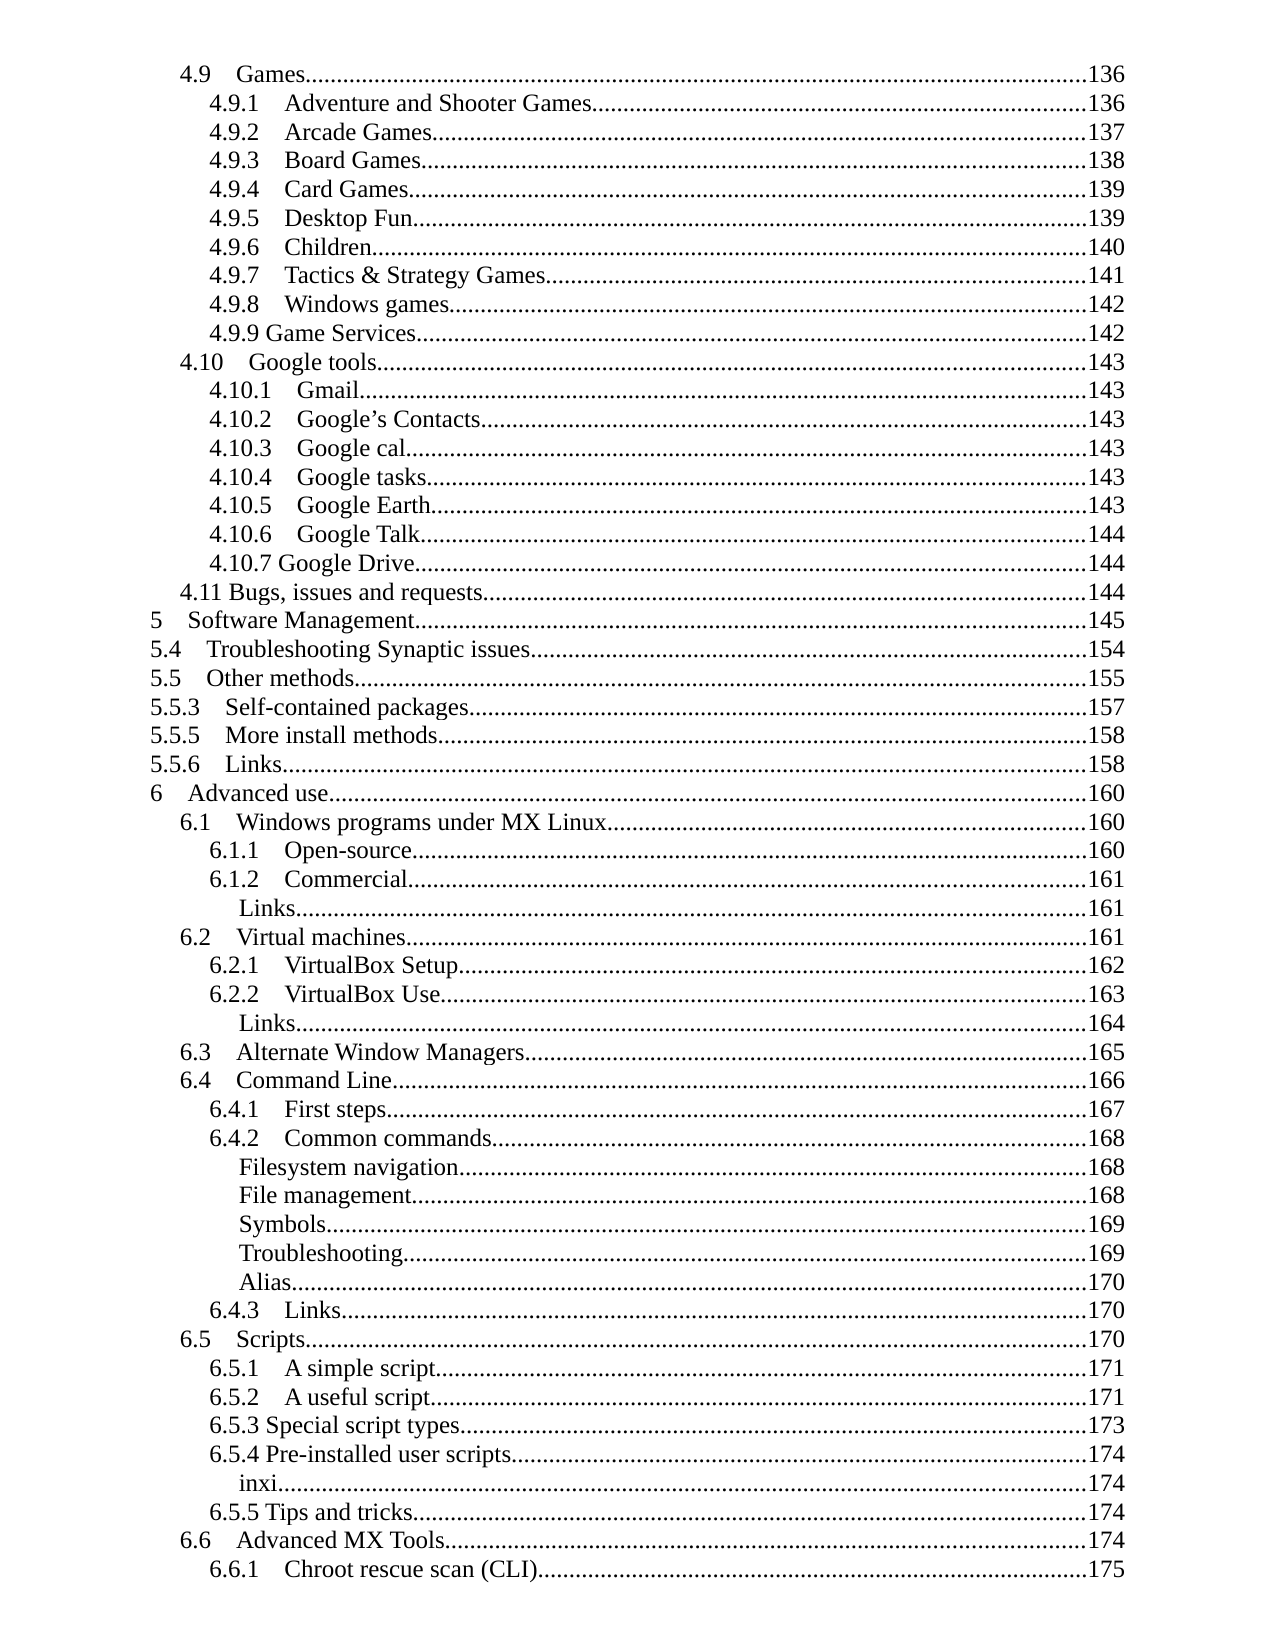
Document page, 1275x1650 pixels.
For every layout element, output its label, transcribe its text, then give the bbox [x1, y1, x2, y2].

text 4.9.5 Desktop Fun 139 [209, 203, 1125, 232]
text 6.6.1 Chroot rescue scan (CLI) 175 [209, 1554, 1125, 1583]
text Links 161 [238, 893, 1125, 922]
text 6.2.2 VirtualBox Use 163 [209, 979, 1125, 1008]
text 4.9.7 Tactics & Strategy Games 141 [209, 260, 1125, 289]
text 4.10.5 Google Earth 143 [209, 490, 1125, 519]
text inxi 174 [238, 1468, 1125, 1497]
text 4.10.3 Google cal 143 [209, 433, 1125, 462]
text 4.9.6 Children 140 [209, 232, 1125, 260]
text 4.9.3 Board Games 138 [209, 145, 1125, 174]
text 6.5.1 A simple script 171 [209, 1353, 1125, 1382]
text Links 164 [238, 1008, 1125, 1037]
text 6.1.2 Commercial 161 [209, 864, 1125, 893]
text 4.9.2 Arcade Games 137 [209, 117, 1125, 145]
text 6.1.1 Open-source 160 [209, 835, 1125, 864]
text 6.4.3 Links 170 [209, 1295, 1125, 1324]
text Filesystem navigation 168 [238, 1152, 1125, 1180]
text 6.2.1 VirtualBox Setup 162 [209, 950, 1125, 979]
text 4.10.1 Gmail 143 [209, 375, 1125, 404]
text 4.9.9 Game Services 142 [209, 318, 1125, 347]
text 6.4.2 Common commands 168 [209, 1123, 1125, 1152]
text File management 168 [238, 1180, 1125, 1209]
text 4.9.4 Card Games 139 [209, 174, 1125, 203]
text 4.10.2 Google’s Contacts 143 [209, 404, 1125, 433]
text Alias 170 [238, 1267, 1125, 1295]
text 4.10.6 Google Talk 144 [209, 519, 1125, 548]
text 6.5.4 Pre-installed user scripts 174 [209, 1439, 1125, 1468]
text Symbols 169 [238, 1209, 1125, 1238]
text 6.5.5 Tips and tricks 174 [209, 1497, 1125, 1525]
text 6.5.3 Special script types 173 [209, 1410, 1125, 1439]
text 4.10.7 Google Drive 144 [209, 548, 1125, 577]
text 6.5.2 A useful script 171 [209, 1382, 1125, 1410]
text 4.9.8 Windows games 142 [209, 289, 1125, 318]
text 4.10.4 Google tasks 143 [209, 462, 1125, 490]
text Troubleshooting 169 [238, 1238, 1125, 1267]
text 4.9.1 Adventure and Shooter Games 136 [209, 88, 1125, 117]
text 6.4.1 First steps 167 [209, 1094, 1125, 1123]
